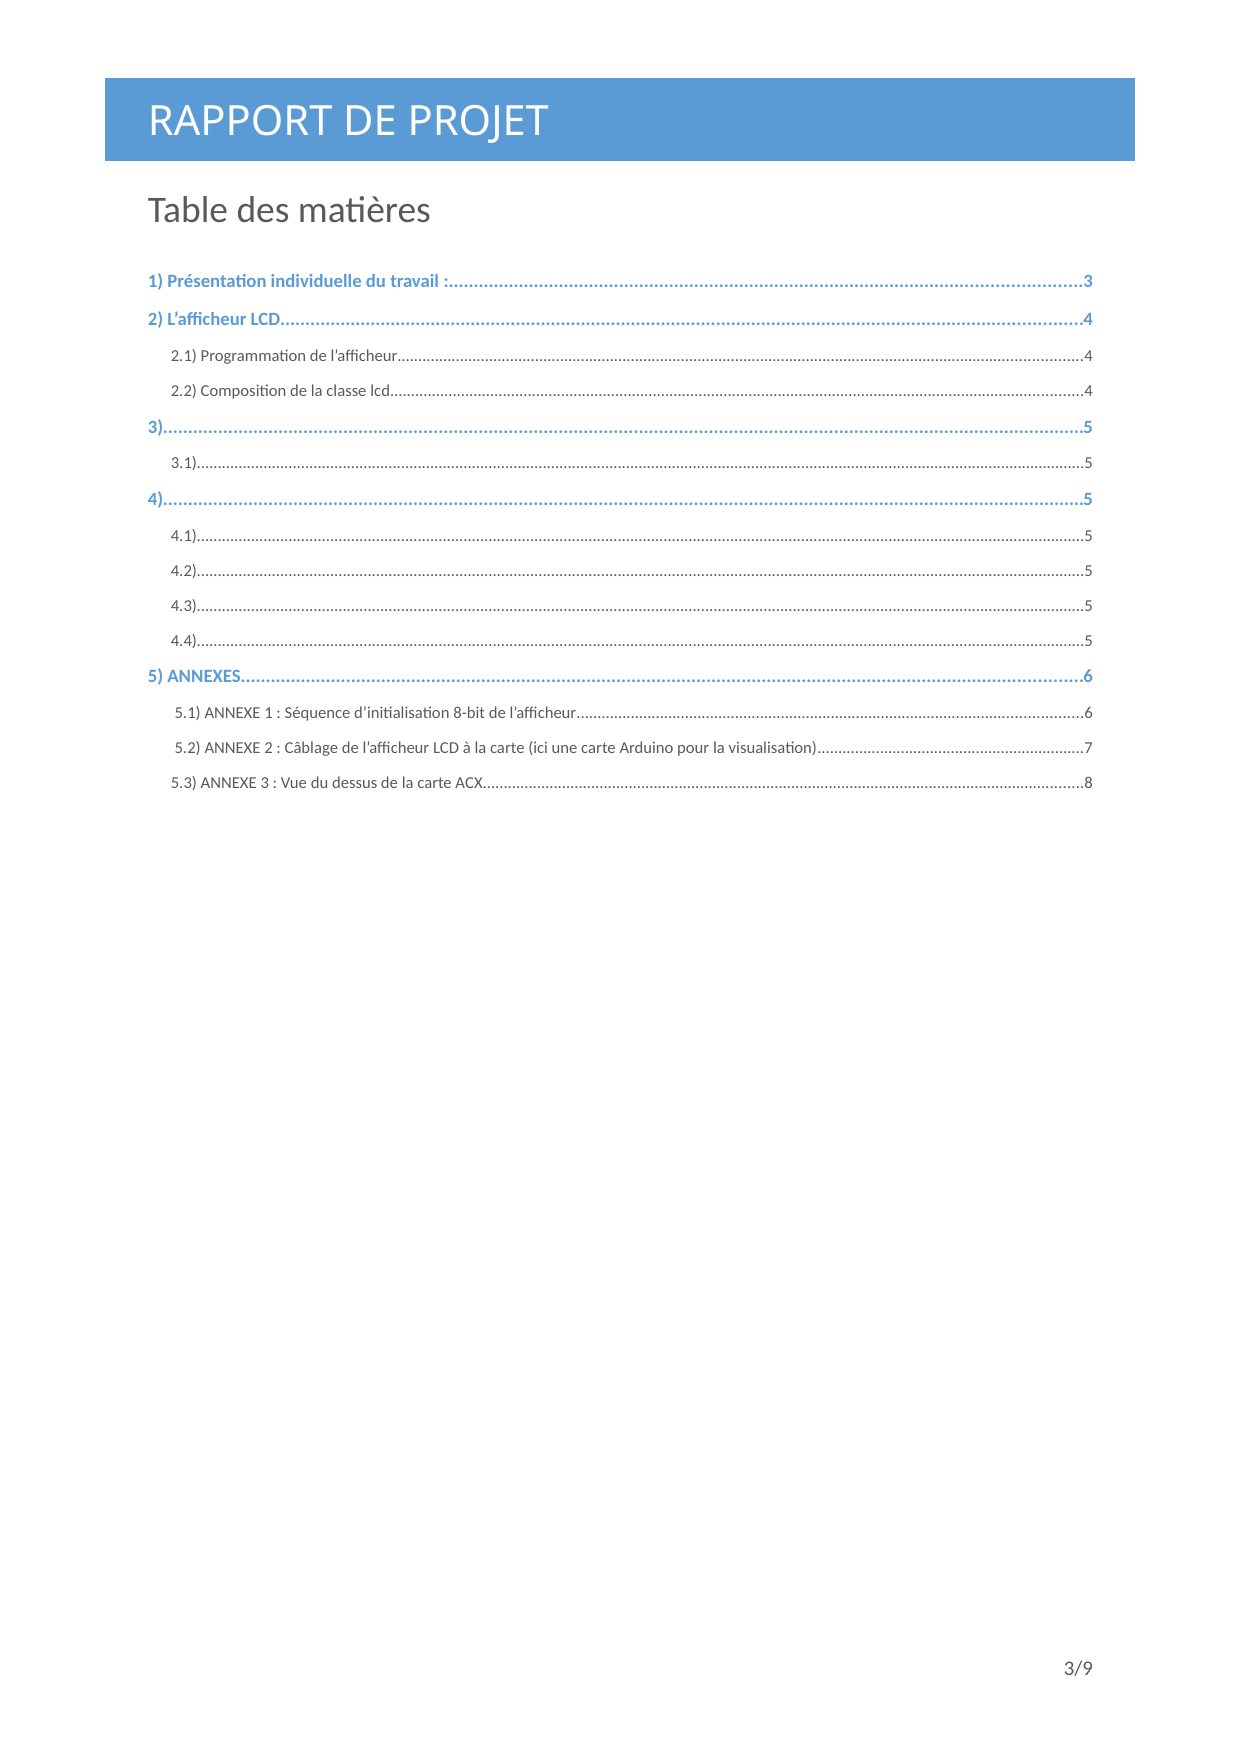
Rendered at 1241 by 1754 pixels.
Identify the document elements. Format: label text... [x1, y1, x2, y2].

text 4) 5 [148, 488, 1093, 511]
text 4.2) 5 [171, 560, 1093, 581]
text 4.4) 5 [171, 630, 1093, 650]
text 5.2) ANNEXE 2 : Câblage de l’afficheur LCD à la carte (ici une carte Arduino pour la visualisation) 7 [171, 737, 1093, 758]
picture [903, 55, 1115, 78]
text 3) 5 [148, 415, 1093, 438]
text 2.1) Programmation de l’afficheur 4 [171, 345, 1093, 366]
text 5.3) ANNEXE 3 : Vue du dessus de la carte ACX 8 [171, 772, 1093, 792]
text 3.1) 5 [171, 453, 1093, 473]
subtitle Table des matières [148, 186, 1093, 232]
picture [903, 161, 1115, 188]
text 5) ANNEXES 6 [148, 665, 1093, 688]
text 4.1) 5 [171, 526, 1093, 546]
text 4.3) 5 [171, 595, 1093, 615]
text 2) L’afficheur LCD 4 [148, 307, 1093, 330]
text 5.1) ANNEXE 1 : Séquence d’initialisation 8-bit de l’afficheur 6 [171, 703, 1093, 723]
text 2.2) Composition de la classe lcd 4 [171, 380, 1093, 400]
text 1) Présentation individuelle du travail : 3 [148, 269, 1093, 292]
